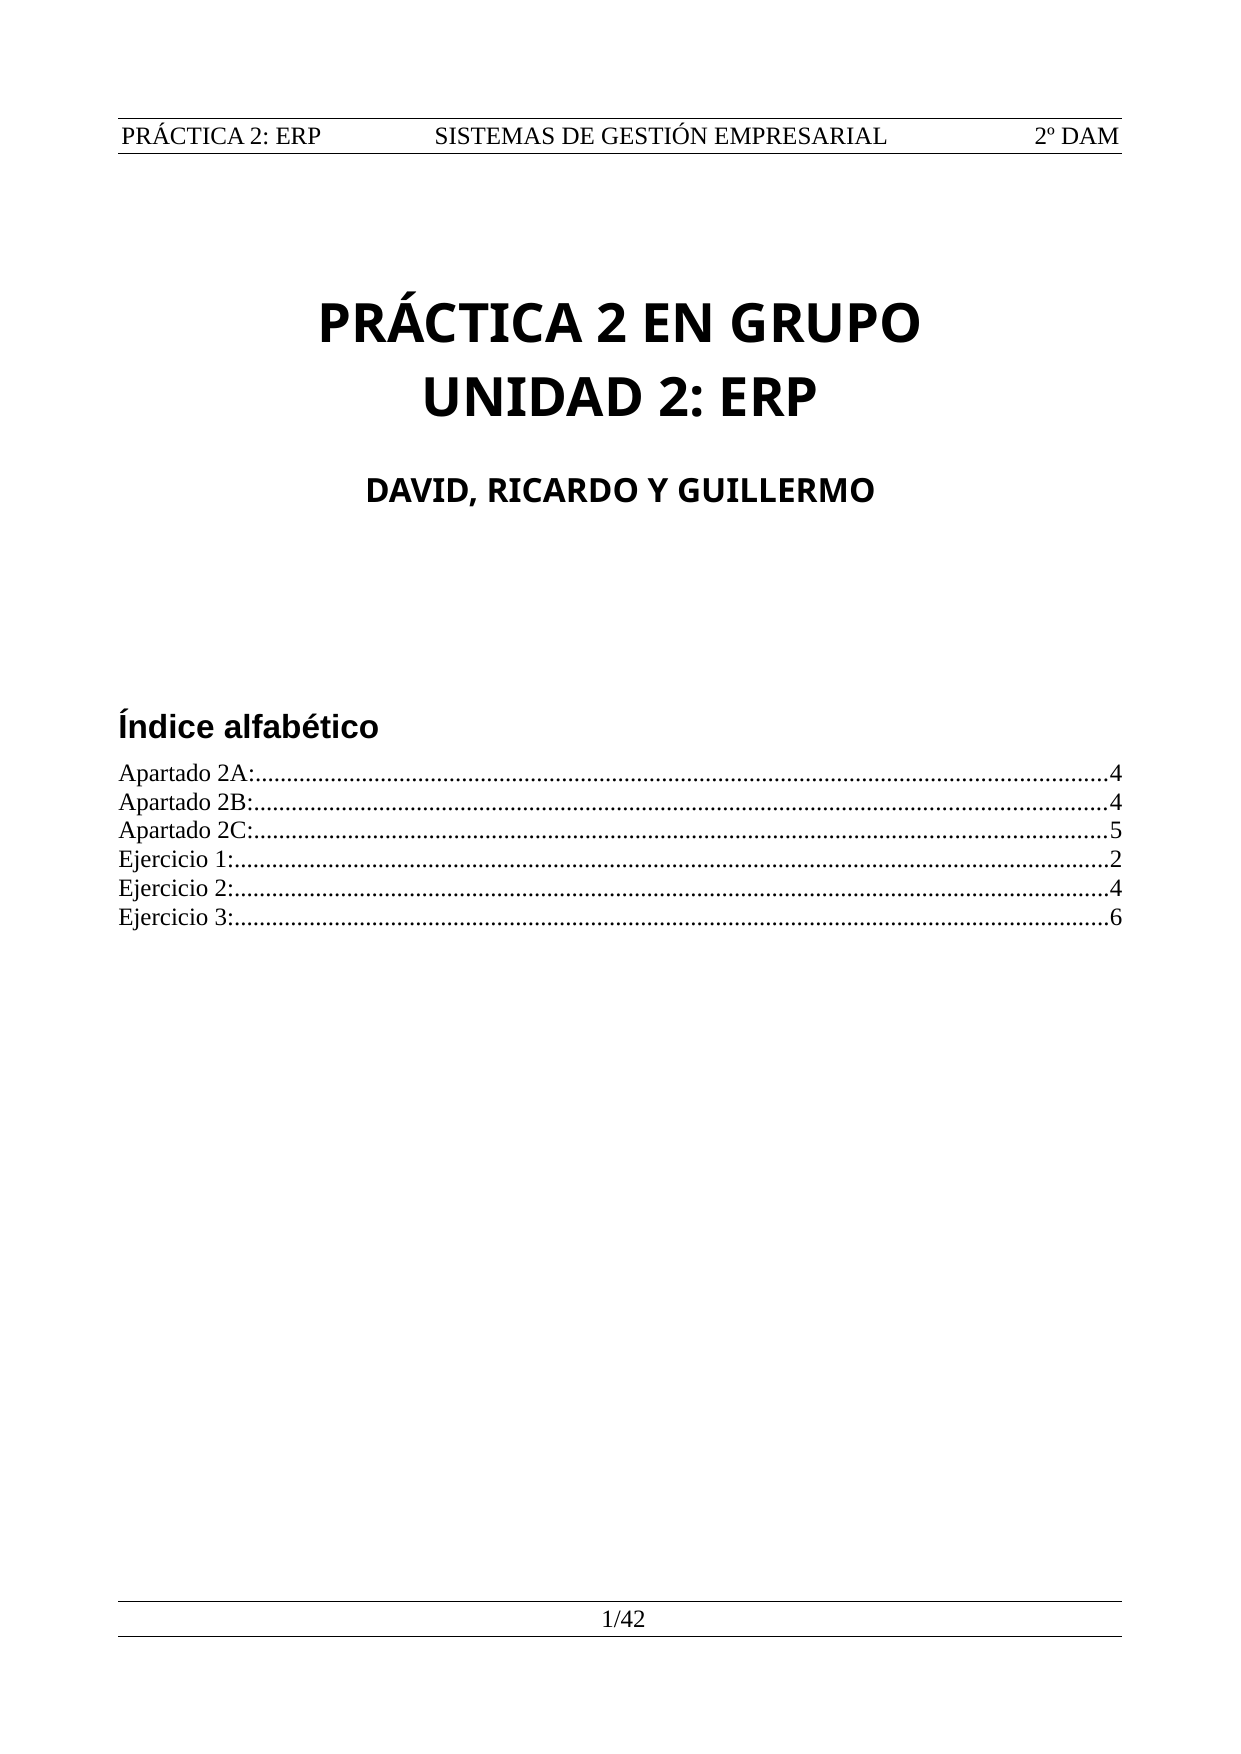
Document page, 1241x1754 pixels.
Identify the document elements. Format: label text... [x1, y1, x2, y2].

text Apartado 2B: 4 [118, 787, 1122, 816]
text Apartado 2A: 4 [118, 758, 1122, 787]
text DAVID, RICARDO Y GUILLERMO [118, 466, 1122, 512]
text UNIDAD 2: ERP [118, 358, 1122, 432]
subtitle Índice alfabético [118, 707, 1122, 746]
text PRÁCTICA 2 EN GRUPO [118, 285, 1122, 358]
text Ejercicio 1: 2 [118, 844, 1122, 873]
text Ejercicio 3: 6 [118, 902, 1122, 931]
text Apartado 2C: 5 [118, 816, 1122, 844]
text Ejercicio 2: 4 [118, 873, 1122, 902]
